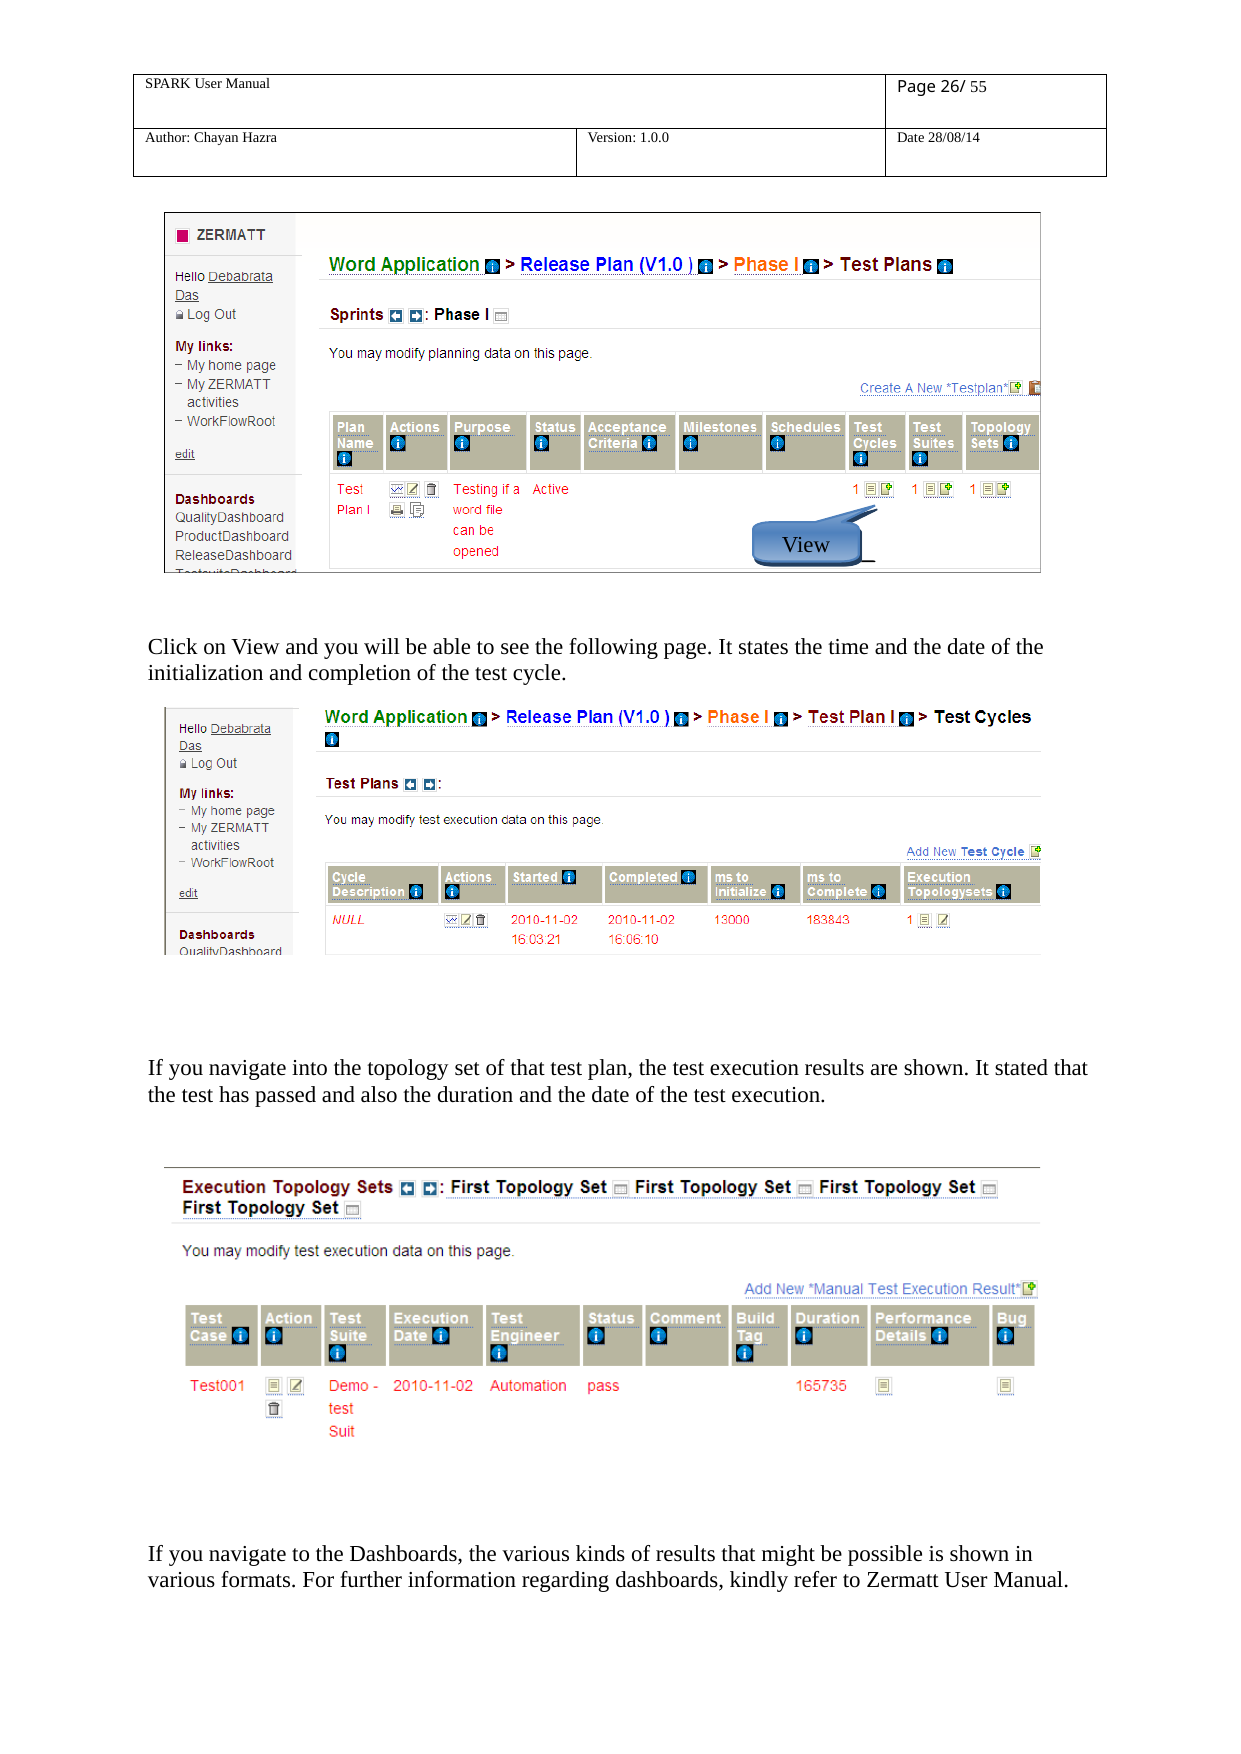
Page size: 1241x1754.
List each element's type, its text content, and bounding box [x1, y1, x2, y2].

text If you navigate to the Dashboards, the various kinds of results that might be possible is shown in various formats. For further information regarding dashboards, kindly refer to Zermatt User Manual. [148, 1540, 1092, 1593]
text If you navigate into the topology set of that test plan, the test execution results are shown. It stated that the test has passed and also the duration and the date of the test execution. [148, 1054, 1092, 1107]
text Click on View and you will be able to see the following page. It states the time and the date of the initialization and completion of the test cycle. [148, 633, 1092, 686]
picture [164, 1167, 1041, 1441]
picture [164, 212, 1041, 573]
picture [164, 707, 1041, 955]
